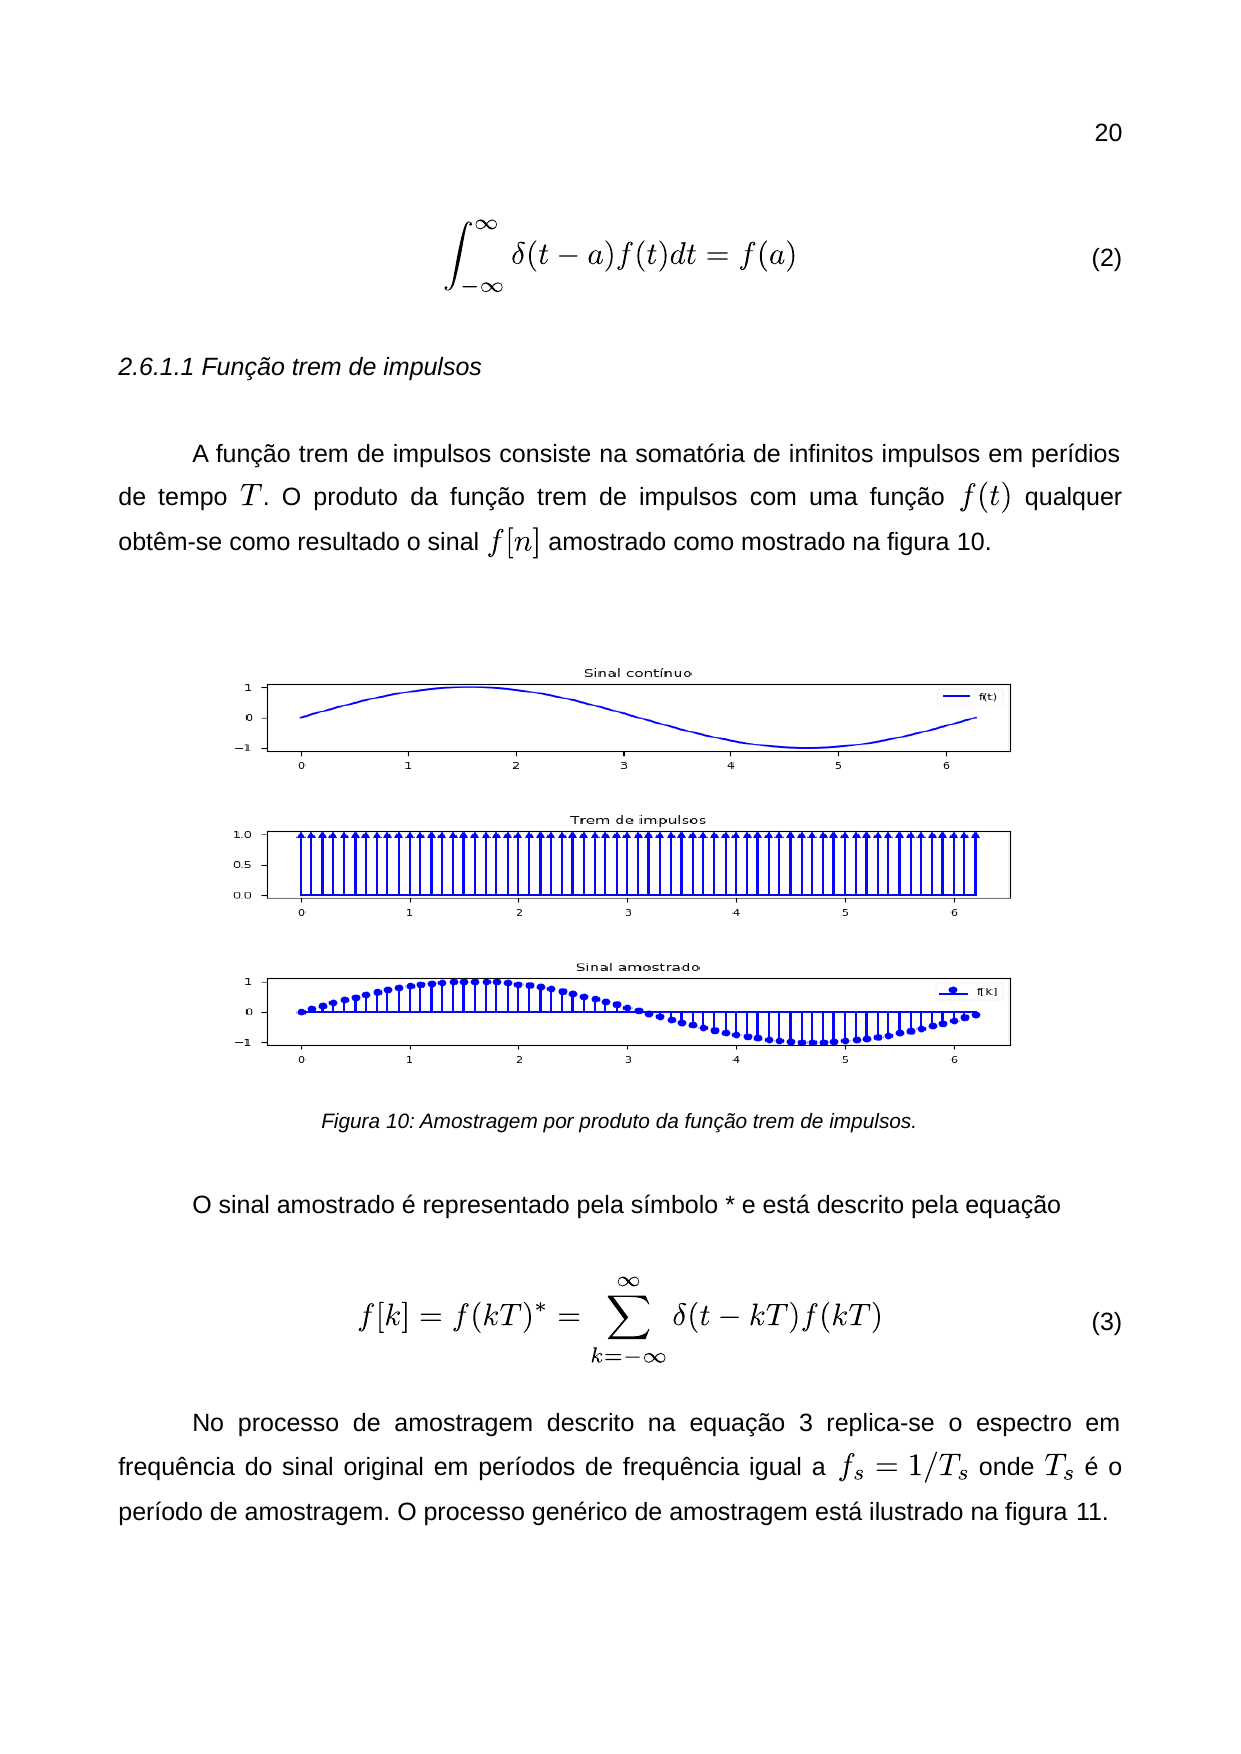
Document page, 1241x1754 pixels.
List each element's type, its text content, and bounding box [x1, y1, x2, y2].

text A função trem de impulsos consiste na somatória de infinitos impulsos em perídios de tempo . O produto da função trem de impulsos com uma função qualquer obtêm-se como resultado o sinal amostrado como mostrado na figura 10. [118, 438, 1122, 558]
text O sinal amostrado é representado pela símbolo * e está descrito pela equação [118, 1190, 1122, 1219]
text (3) [884, 1277, 1122, 1365]
subtitle 2.6.1.1 Função trem de impulsos [118, 352, 1122, 381]
text Figura 10: Amostragem por produto da função trem de impulsos. [181, 1105, 1060, 1133]
text [118, 1277, 356, 1365]
text [118, 219, 442, 295]
picture [180, 628, 1060, 1105]
text No processo de amostragem descrito na equação 3 replica-se o espectro em frequência do sinal original em períodos de frequência igual a onde é o período de amostragem. O processo genérico de amostragem está ilustrado na figura 11. [118, 1408, 1122, 1526]
text (2) [798, 219, 1122, 295]
